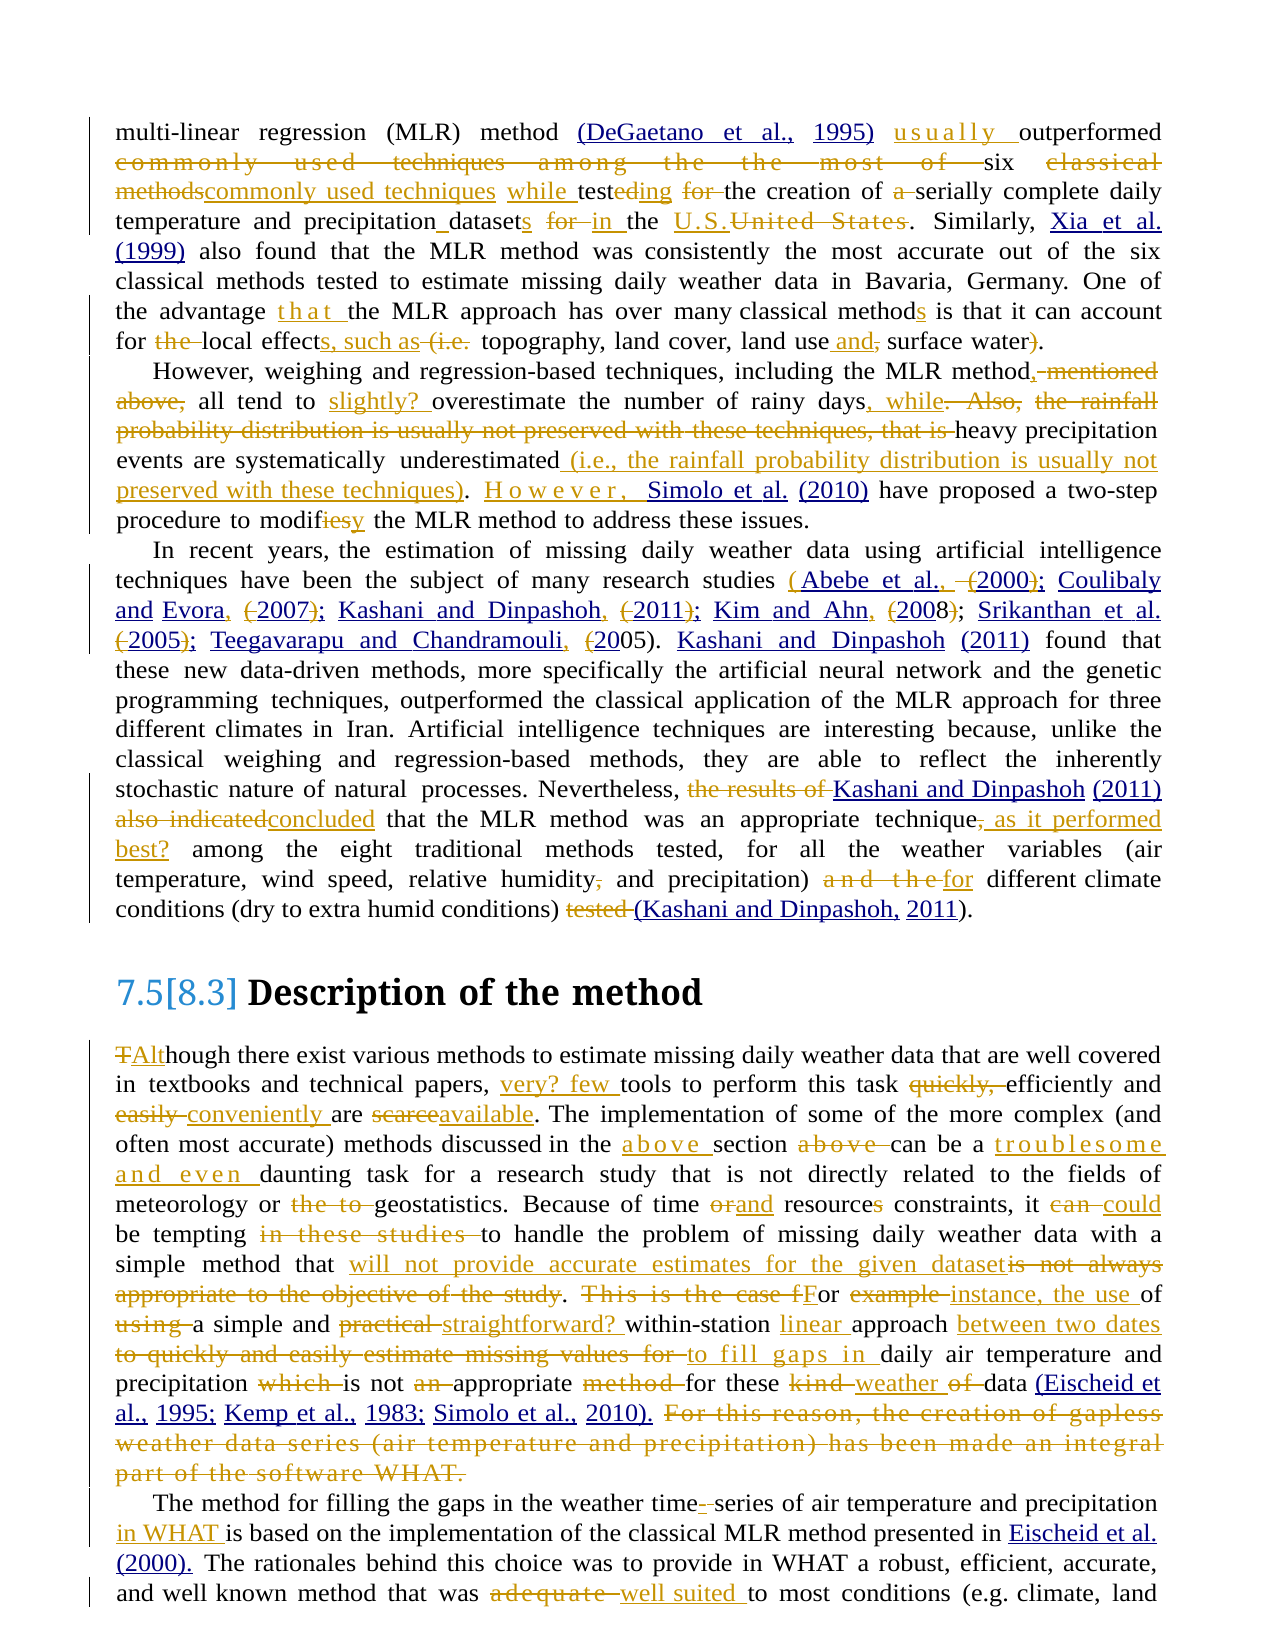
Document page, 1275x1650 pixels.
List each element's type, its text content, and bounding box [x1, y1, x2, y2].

text In recent years, the estimation of missing daily weather data using artificial intelligence techniques have been the subject of many research studies (Abebe et al., 2000; Coulibaly and Evora, 2007; Kashani and Dinpashoh, 2011; Kim and Ahn, 2008; Srikanthan et al. 2005; Teegavarapu and Chandramouli, 2005). Kashani and Dinpashoh (2011) found that these new data-driven methods, more specifically the artificial neural network and the genetic programming techniques, outperformed the classical application of the MLR approach for three different climates in Iran. Artificial intelligence techniques are interesting because, unlike the classical weighing and regression-based methods, they are able to reflect the inherently stochastic nature of natural processes. Nevertheless, Kashani and Dinpashoh (2011) concluded that the MLR method was an appropriate technique as it performed best? among the eight traditional methods tested, for all the weather variables (air temperature, wind speed, relative humidity and precipitation) for different climate conditions (dry to extra humid conditions) (Kashani and Dinpashoh, 2011). [115, 535, 1162, 923]
text Although there exist various methods to estimate missing daily weather data that are well covered in textbooks and technical papers, very? few tools to perform this task efficiently and conveniently are available. The implementation of some of the more complex (and often most accurate) methods discussed in the above section can be a troublesome and even daunting task for a research study that is not directly related to the fields of meteorology or geostatistics. Because of time and resource constraints, it could be tempting to handle the problem of missing daily weather data with a simple method that will not provide accurate estimates for the given dataset. For instance, the use of a simple and straightforward? within-station linear approach between two dates to fill gaps in daily air temperature and precipitation is not appropriate for these weather data (Eischeid et al., 1995; Kemp et al., 1983; Simolo et al., 2010). [115, 1040, 1162, 1444]
text However, weighing and regression-based techniques, including the MLR method, all tend to slightly? overestimate the number of rainy days, while heavy precipitation events are systematically underestimated (i.e., the rainfall probability distribution is usually not preserved with these techniques). However, Simolo et al. (2010) have proposed a two-step procedure to modify the MLR method to address these issues. [116, 356, 1158, 534]
text The method for filling the gaps in the weather time-series of air temperature and precipitation in WHAT is based on the implementation of the classical MLR method presented in Eischeid et al. (2000). The rationales behind this choice was to provide in WHAT a robust, efficient, accurate, and well known method that was well suited to most conditions (e.g. climate, land cover, topography). Based on the literature review presented in section 8.2, this choice appeared to be the best default option for the first version of the software. Since the programming? code for loading and manipulating the entire weather dataset of a given study area is object-oriented, it will be relatively easy to add modifications to the currently available approach, such as the two-step procedure for the MLR method proposed in Simolo et al. (2010) and/or one of the new artificial intelligence techniques that were developed in recent years (Kashani and Dinpashoh, 2011). [116, 1488, 1158, 1607]
text Numerous spatial interpolation techniques exist for handling missing data in the weather time-series of a given station that are capable of? using data from irregularly spaced neighboring stations (e.g., simple arithmetic averaging, inverse distance method, single best estimator and multiple regression analysis). Eischeid et al. (2000) found that the multi-linear regression (MLR) method (DeGaetano et al., 1995) usually outperformed six commonly used techniques while testing the creation of serially complete daily temperature and precipitation datasets in the U.S.. Similarly, Xia et al. (1999) also found that the MLR method was consistently the most accurate out of the six classical methods tested to estimate missing daily weather data in Bavaria, Germany. One of the advantage that the MLR approach has over many classical methods is that it can account for local effects, such as topography, land cover, land use and surface water. [115, 117, 1162, 355]
text Although there exist various methods to estimate missing daily weather data that are well covered in textbooks and technical papers, very? few tools to perform this task efficiently and conveniently are available. The implementation of some of the more complex (and often most accurate) methods discussed in the above section can be a troublesome and even daunting task for a research study that is not directly related to the fields of meteorology or geostatistics. Because of time and resource constraints, it could be tempting to handle the problem of missing daily weather data with a simple method that will not provide accurate estimates for the given dataset. For instance, the use of a simple and straightforward? within-station linear approach between two dates to fill gaps in daily air temperature and precipitation is not appropriate for these weather data (Eischeid et al., 1995; Kemp et al., 1983; Simolo et al., 2010). [115, 1445, 1162, 1487]
subtitle Description of the method [116, 968, 1173, 1016]
